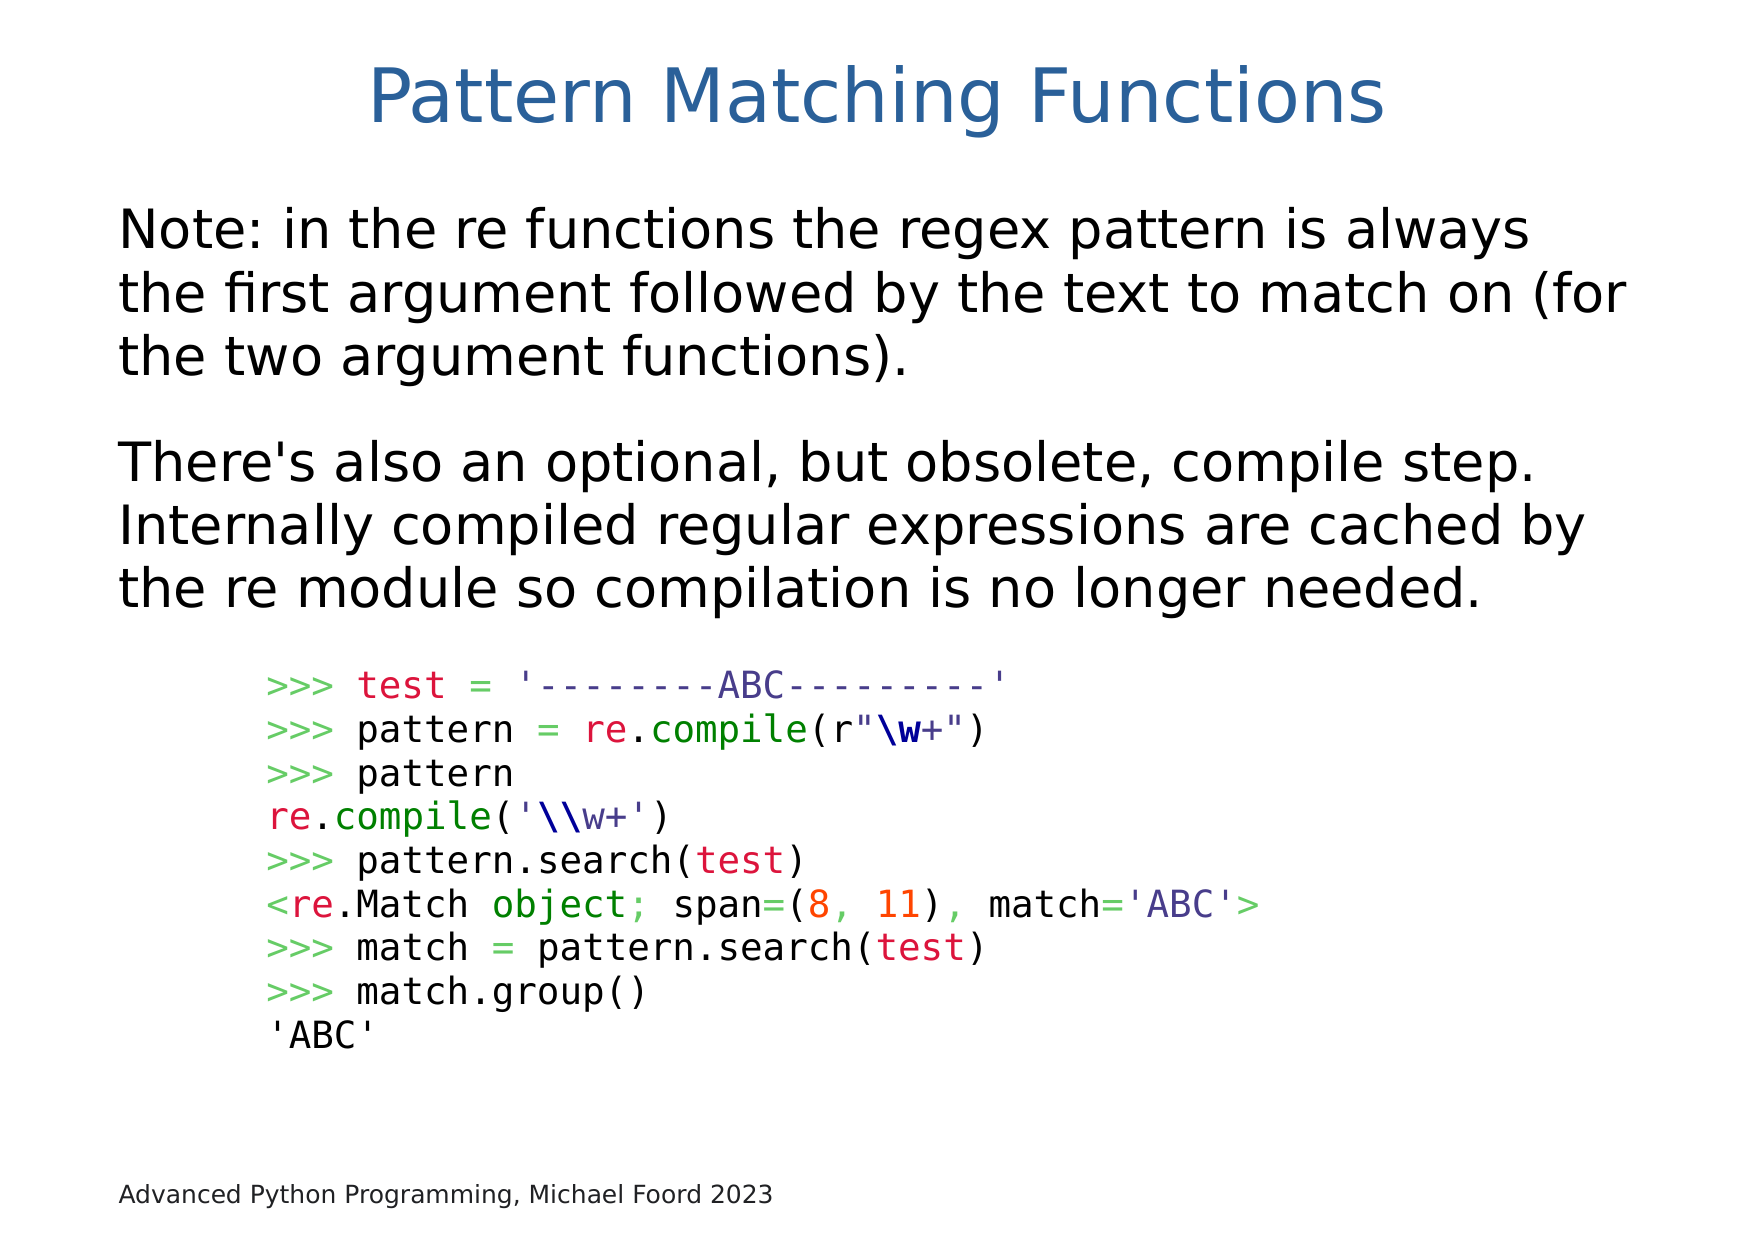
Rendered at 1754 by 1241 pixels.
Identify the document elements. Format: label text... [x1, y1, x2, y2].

text >>> pattern.search(test) [266, 839, 1636, 882]
text Pattern Matching Functions [118, 53, 1636, 140]
text re.compile('\\w+') [266, 795, 1636, 839]
text >>> test = '--------ABC---------' [266, 664, 1636, 708]
text There's also an optional, but obsolete, compile step. Internally compiled regular expressions are cached by the re module so compilation is no longer needed. [118, 431, 1636, 620]
text >>> pattern = re.compile(r"\w+") [266, 708, 1636, 751]
text >>> match.group() [266, 969, 1636, 1013]
text Note: in the re functions the regex pattern is always the first argument followed by the text to match on (for the two argument functions). [118, 199, 1636, 388]
text <re.Match object; span=(8, 11), match='ABC'> [266, 882, 1636, 926]
text 'ABC' [266, 1013, 1636, 1057]
text >>> pattern [266, 751, 1636, 795]
text >>> match = pattern.search(test) [266, 926, 1636, 969]
